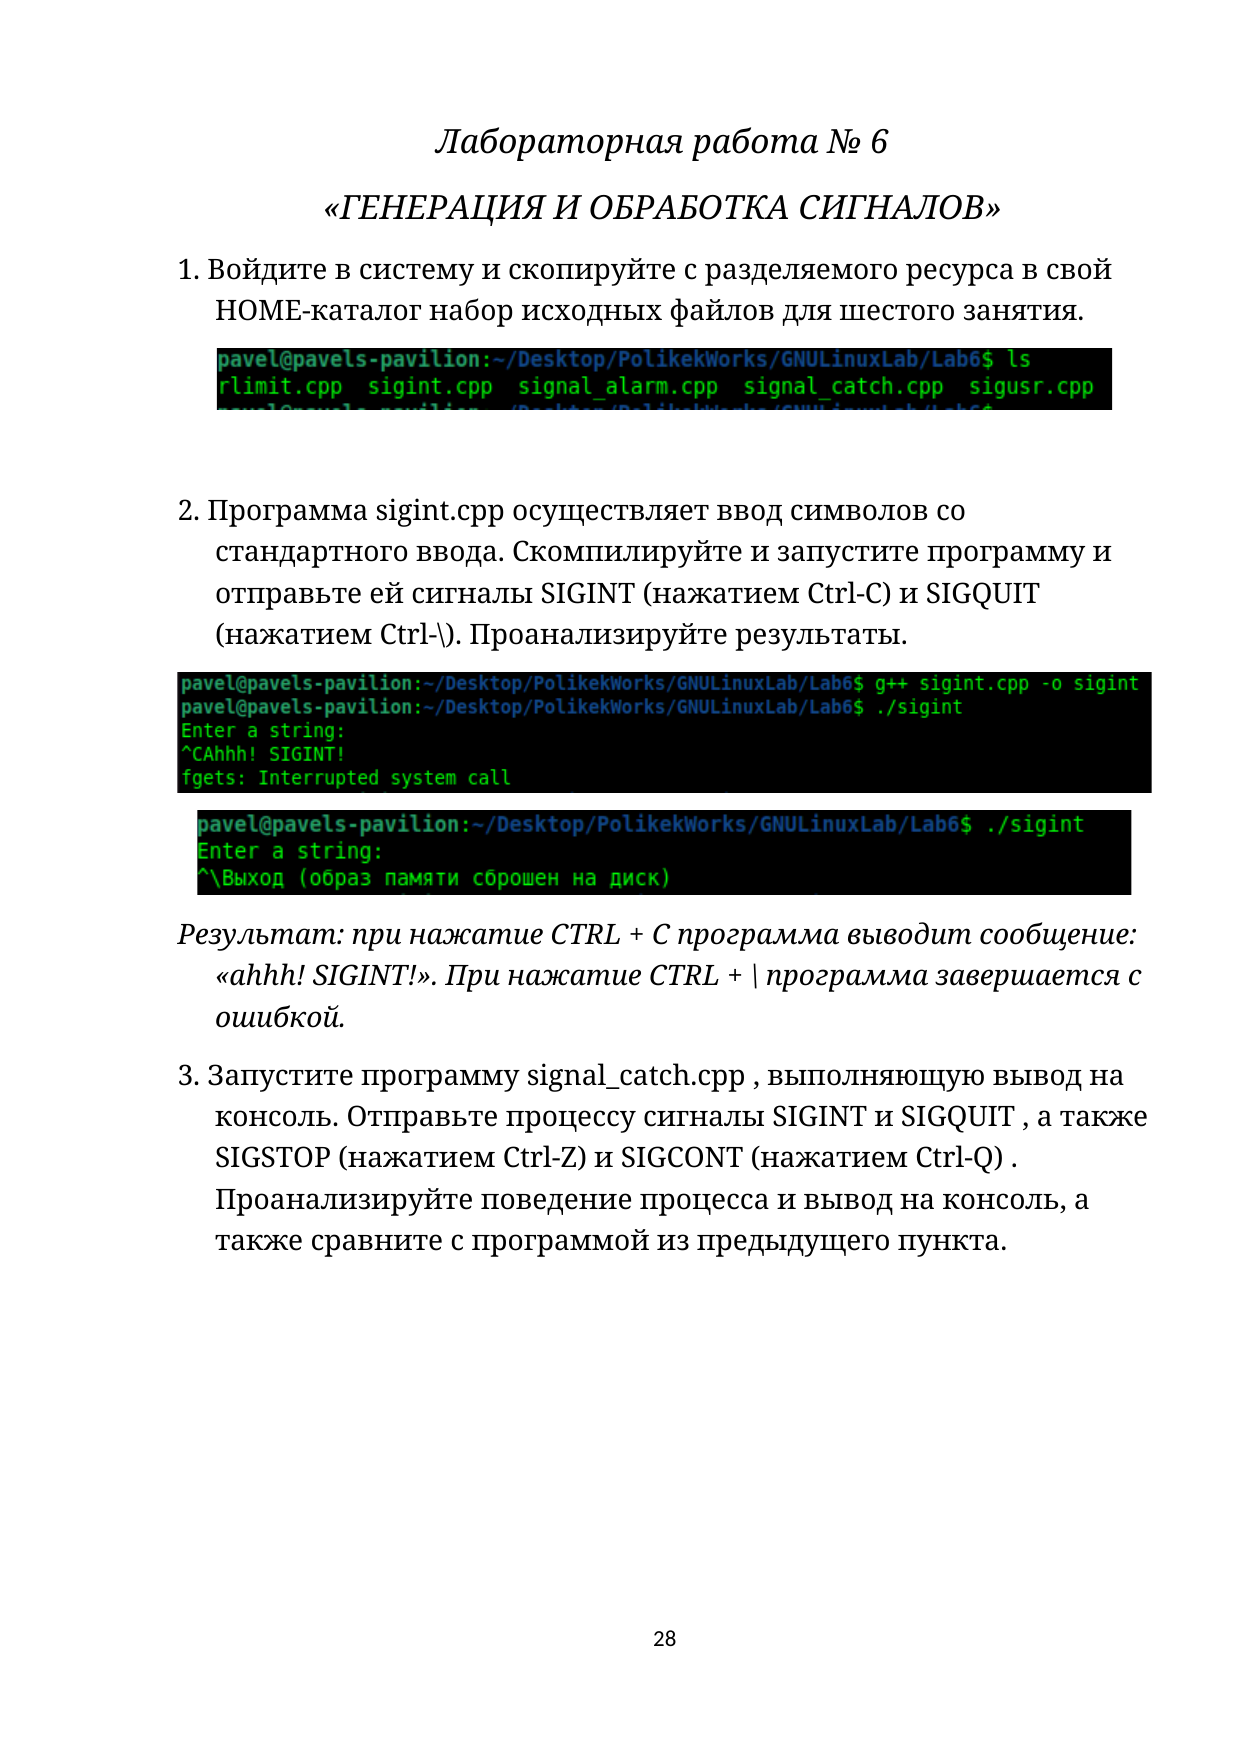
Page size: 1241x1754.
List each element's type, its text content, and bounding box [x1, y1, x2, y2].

picture [197, 810, 1132, 895]
picture [216, 348, 1113, 410]
text Лабораторная работа № 6 [177, 118, 1152, 163]
text «ГЕНЕРАЦИЯ И ОБРАБОТКА СИГНАЛОВ» [177, 184, 1152, 229]
text 3. Запустите программу signal_catch.cpp , выполняющую вывод на консоль. Отправьте процессу сигналы SIGINT и SIGQUIT , а также SIGSTOP (нажатием Ctrl-Z) и SIGCONT (нажатием Ctrl-Q) . Проанализируйте поведение процесса и вывод на консоль, а также сравните с программой из предыдущего пункта. [177, 1055, 1152, 1259]
picture [177, 672, 1152, 793]
text 1. Войдите в систему и скопируйте с разделяемого ресурса в свой HOME-каталог набор исходных файлов для шестого занятия. [177, 249, 1152, 329]
text Результат: при нажатие CTRL + C программа выводит сообщение: «ahhh! SIGINT!». При нажатие CTRL + \ программа завершается с ошибкой. [177, 793, 1152, 1035]
text 2. Программа sigint.cpp осуществляет ввод символов со стандартного ввода. Скомпилируйте и запустите программу и отправьте ей сигналы SIGINT (нажатием Ctrl-C) и SIGQUIT (нажатием Ctrl-\). Проанализируйте результаты. [177, 490, 1152, 653]
